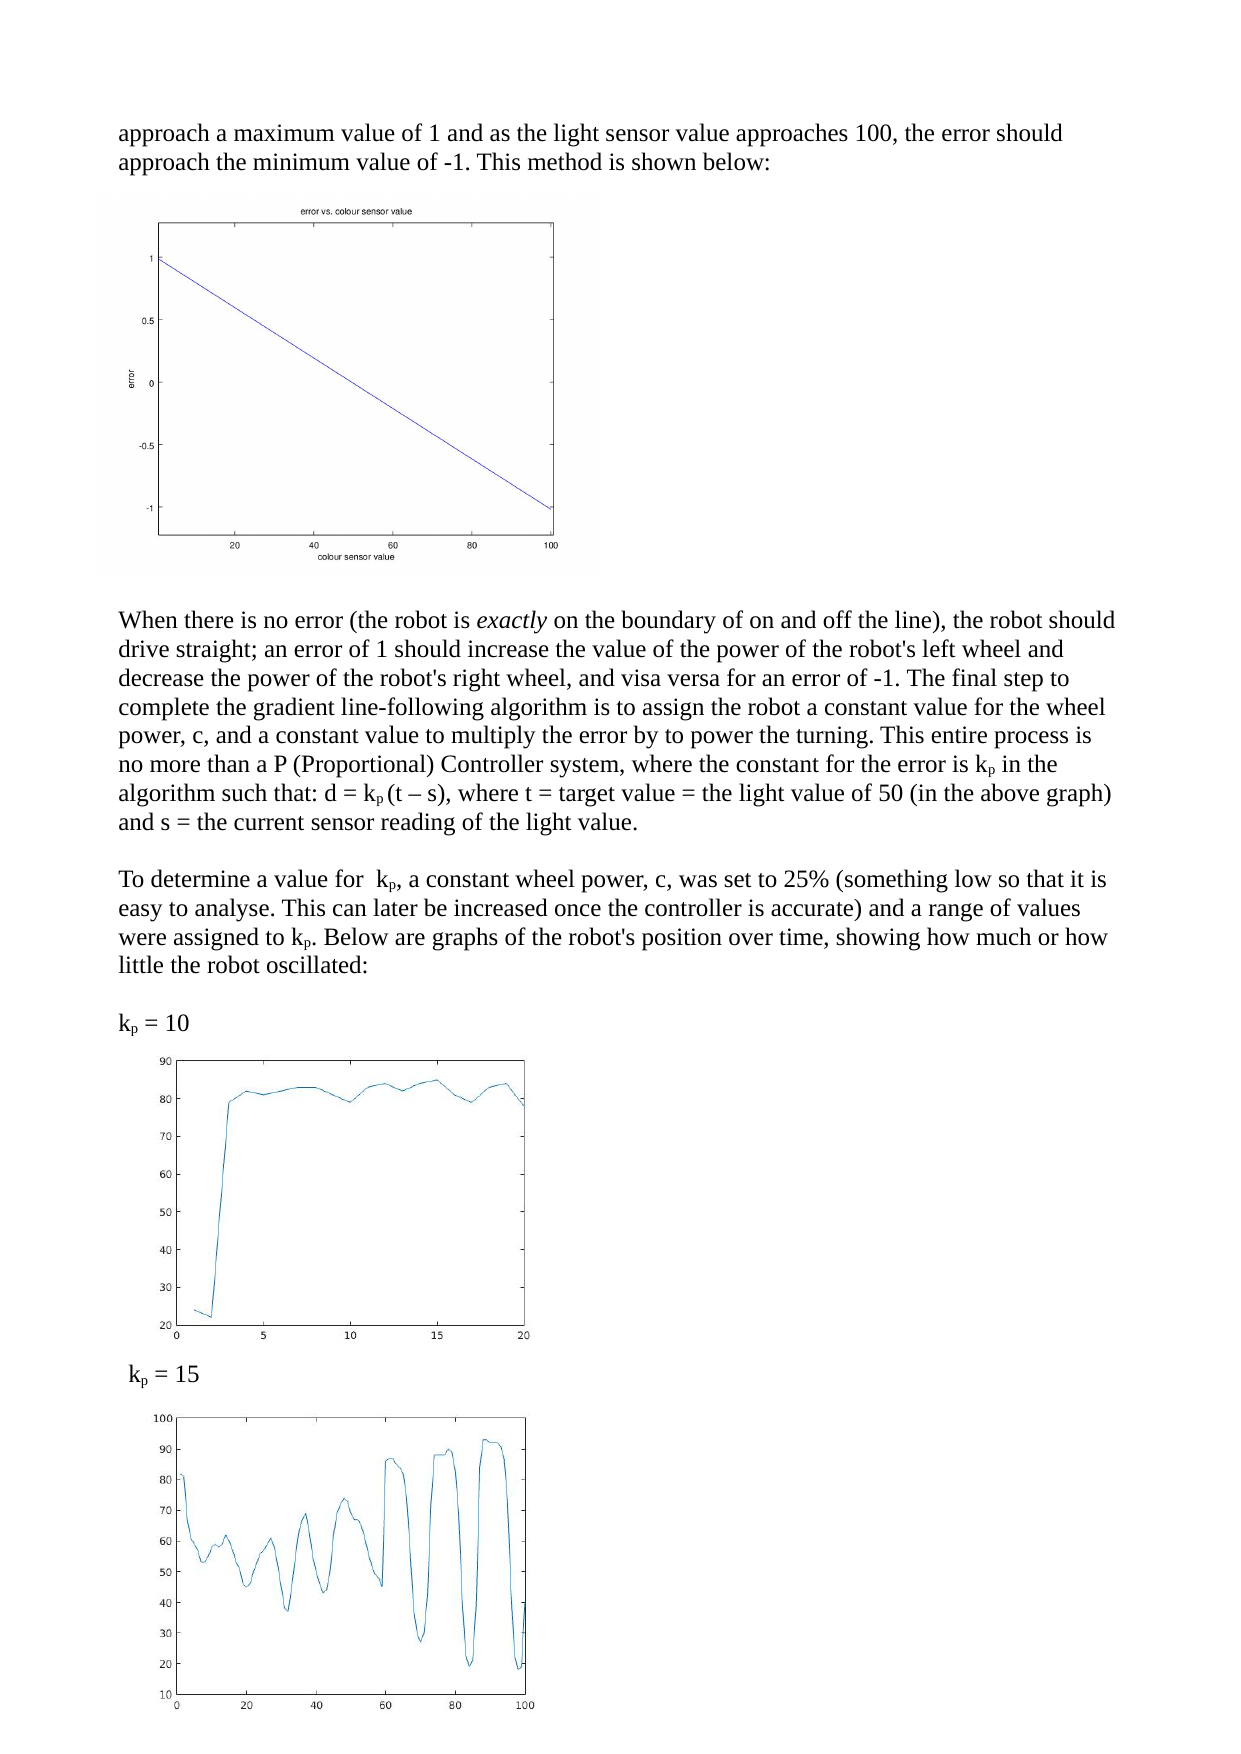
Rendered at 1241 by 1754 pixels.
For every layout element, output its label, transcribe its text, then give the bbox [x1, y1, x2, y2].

picture [118, 1036, 566, 1360]
text approach a maximum value of 1 and as the light sensor value approaches 100, the error should approach the minimum value of -1. This method is shown below: [118, 118, 1122, 176]
text kp = 10 [118, 1008, 1122, 1037]
text When there is no error (the robot is exactly on the boundary of on and off the line), the robot should drive straight; an error of 1 should increase the value of the power of the robot's left wheel and decrease the power of the robot's right wheel, and visa versa for an error of -1. The final step to complete the gradient line-following algorithm is to assign the robot a constant value for the wheel power, c, and a constant value to multiply the error by to power the turning. This entire process is no more than a P (Proportional) Controller system, where the constant for the error is kp in the algorithm such that: d = kp (t – s), where t = target value = the light value of 50 (in the above graph) and s = the current sensor reading of the light value. [118, 605, 1122, 835]
text kp = 15 [118, 1037, 1122, 1388]
picture [92, 194, 602, 577]
picture [118, 1393, 567, 1731]
text To determine a value for kp, a constant wheel power, c, was set to 25% (something low so that it is easy to analyse. This can later be increased once the controller is accurate) and a range of values were assigned to kp. Below are graphs of the robot's position over time, showing how much or how little the robot oscillated: [118, 864, 1122, 979]
